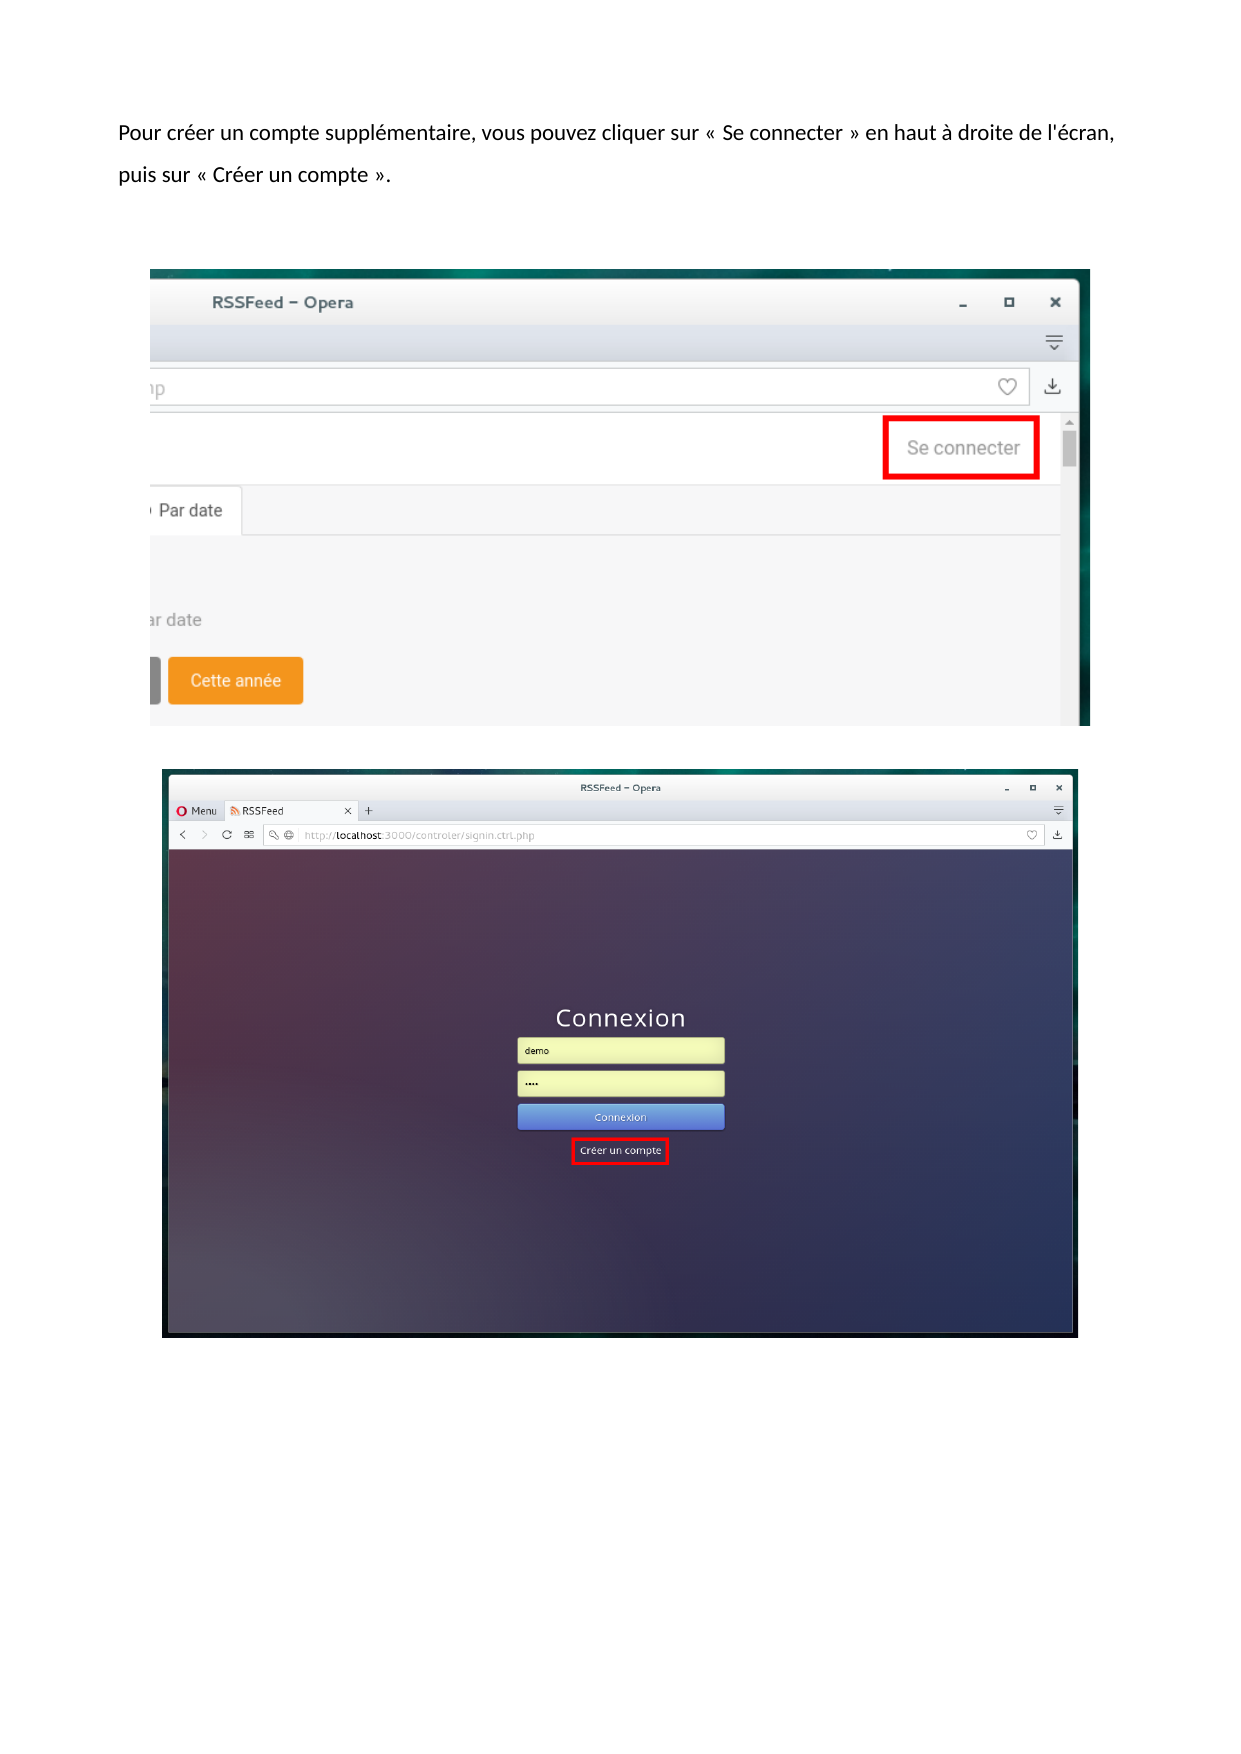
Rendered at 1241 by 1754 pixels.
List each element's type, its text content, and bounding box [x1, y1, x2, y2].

picture [150, 269, 1091, 726]
picture [162, 769, 1079, 1338]
text Pour créer un compte supplémentaire, vous pouvez cliquer sur « Se connecter » en haut à droite de l'écran, puis sur « Créer un compte ». [118, 118, 1122, 188]
